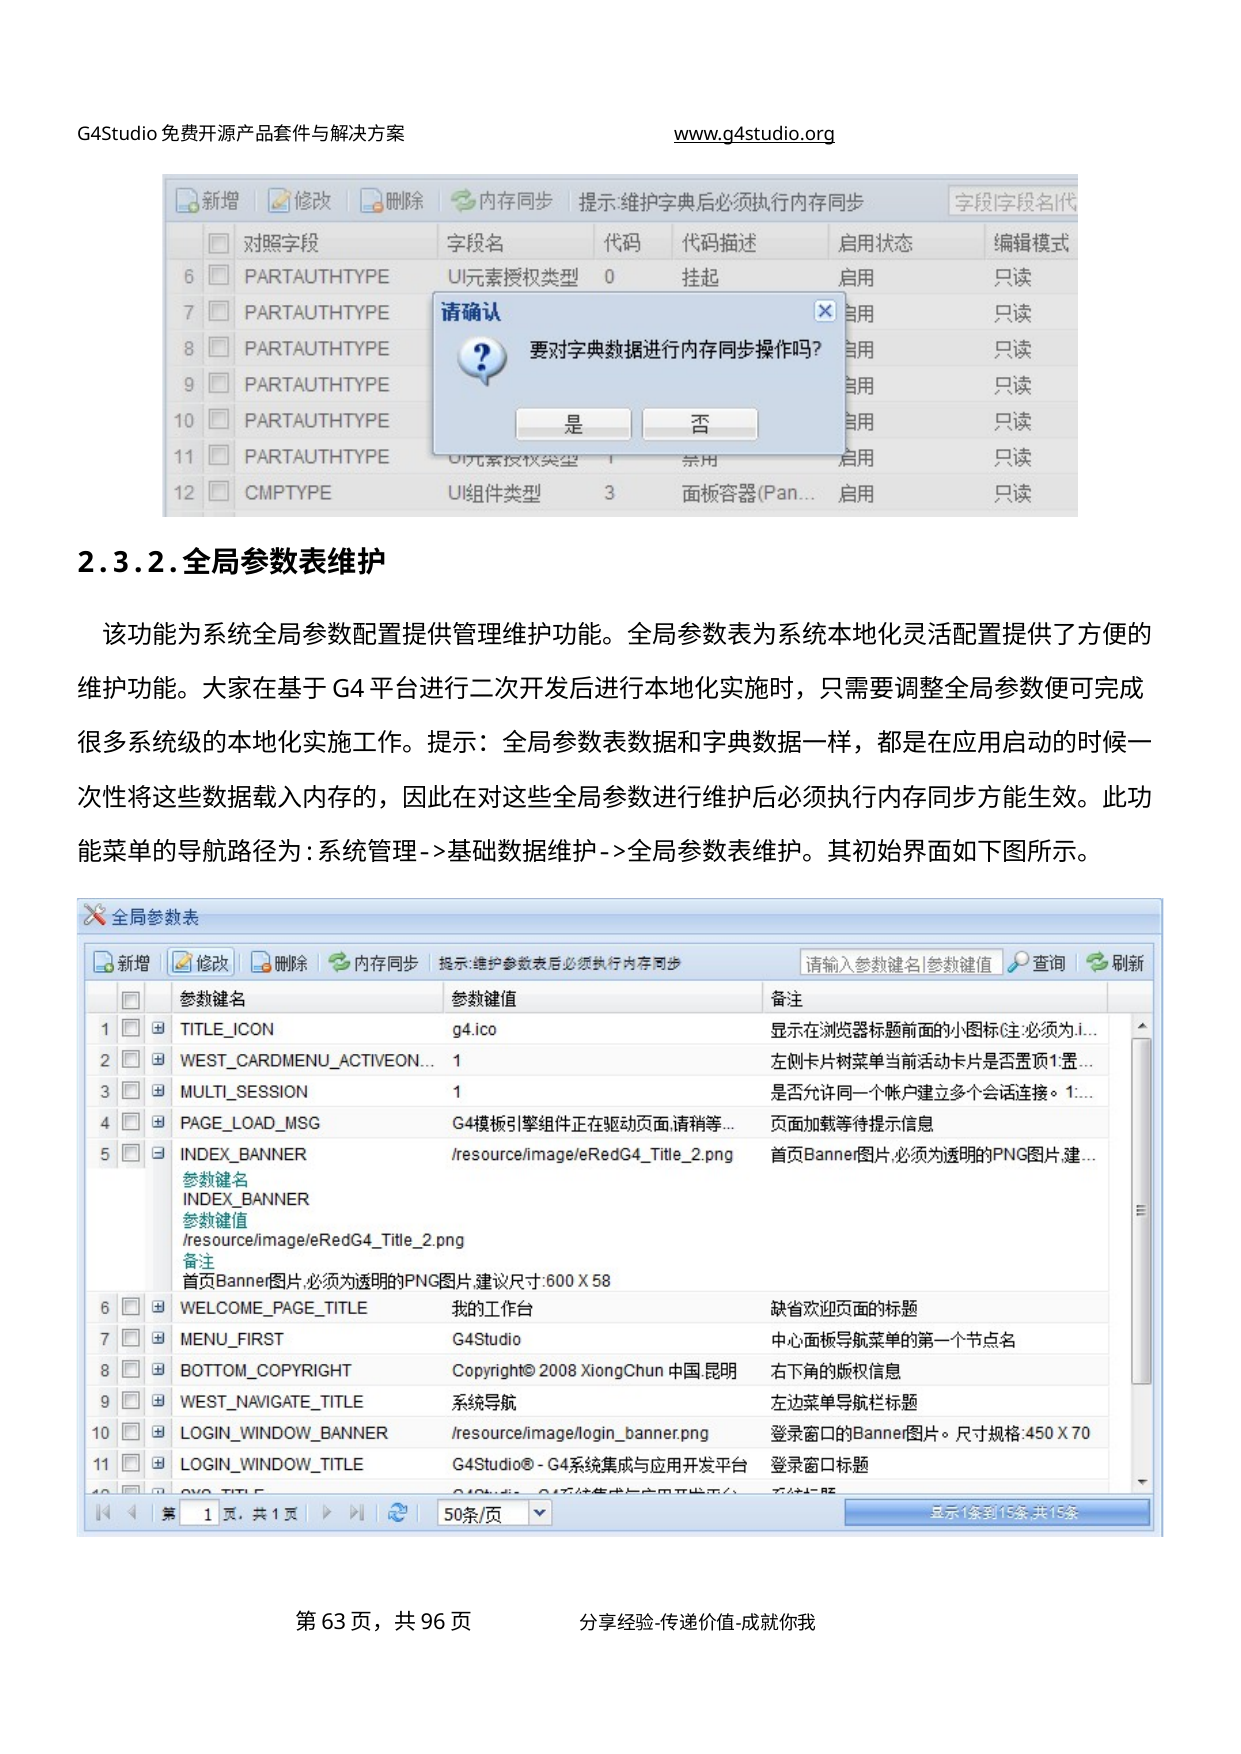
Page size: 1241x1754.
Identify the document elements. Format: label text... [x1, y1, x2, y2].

picture [162, 174, 1078, 517]
text 该功能为系统全局参数配置提供管理维护功能。全局参数表为系统本地化灵活配置提供了方便的维护功能。大家在基于G4平台进行二次开发后进行本地化实施时，只需要调整全局参数便可完成很多系统级的本地化实施工作。提示：全局参数表数据和字典数据一样，都是在应用启动的时候一次性将这些数据载入内存的，因此在对这些全局参数进行维护后必须执行内存同步方能生效。此功能菜单的导航路径为:系统管理->基础数据维护->全局参数表维护。其初始界面如下图所示。 [77, 614, 1163, 868]
picture [76, 898, 1164, 1537]
subtitle 2.3.2.全局参数表维护 [77, 175, 1163, 581]
